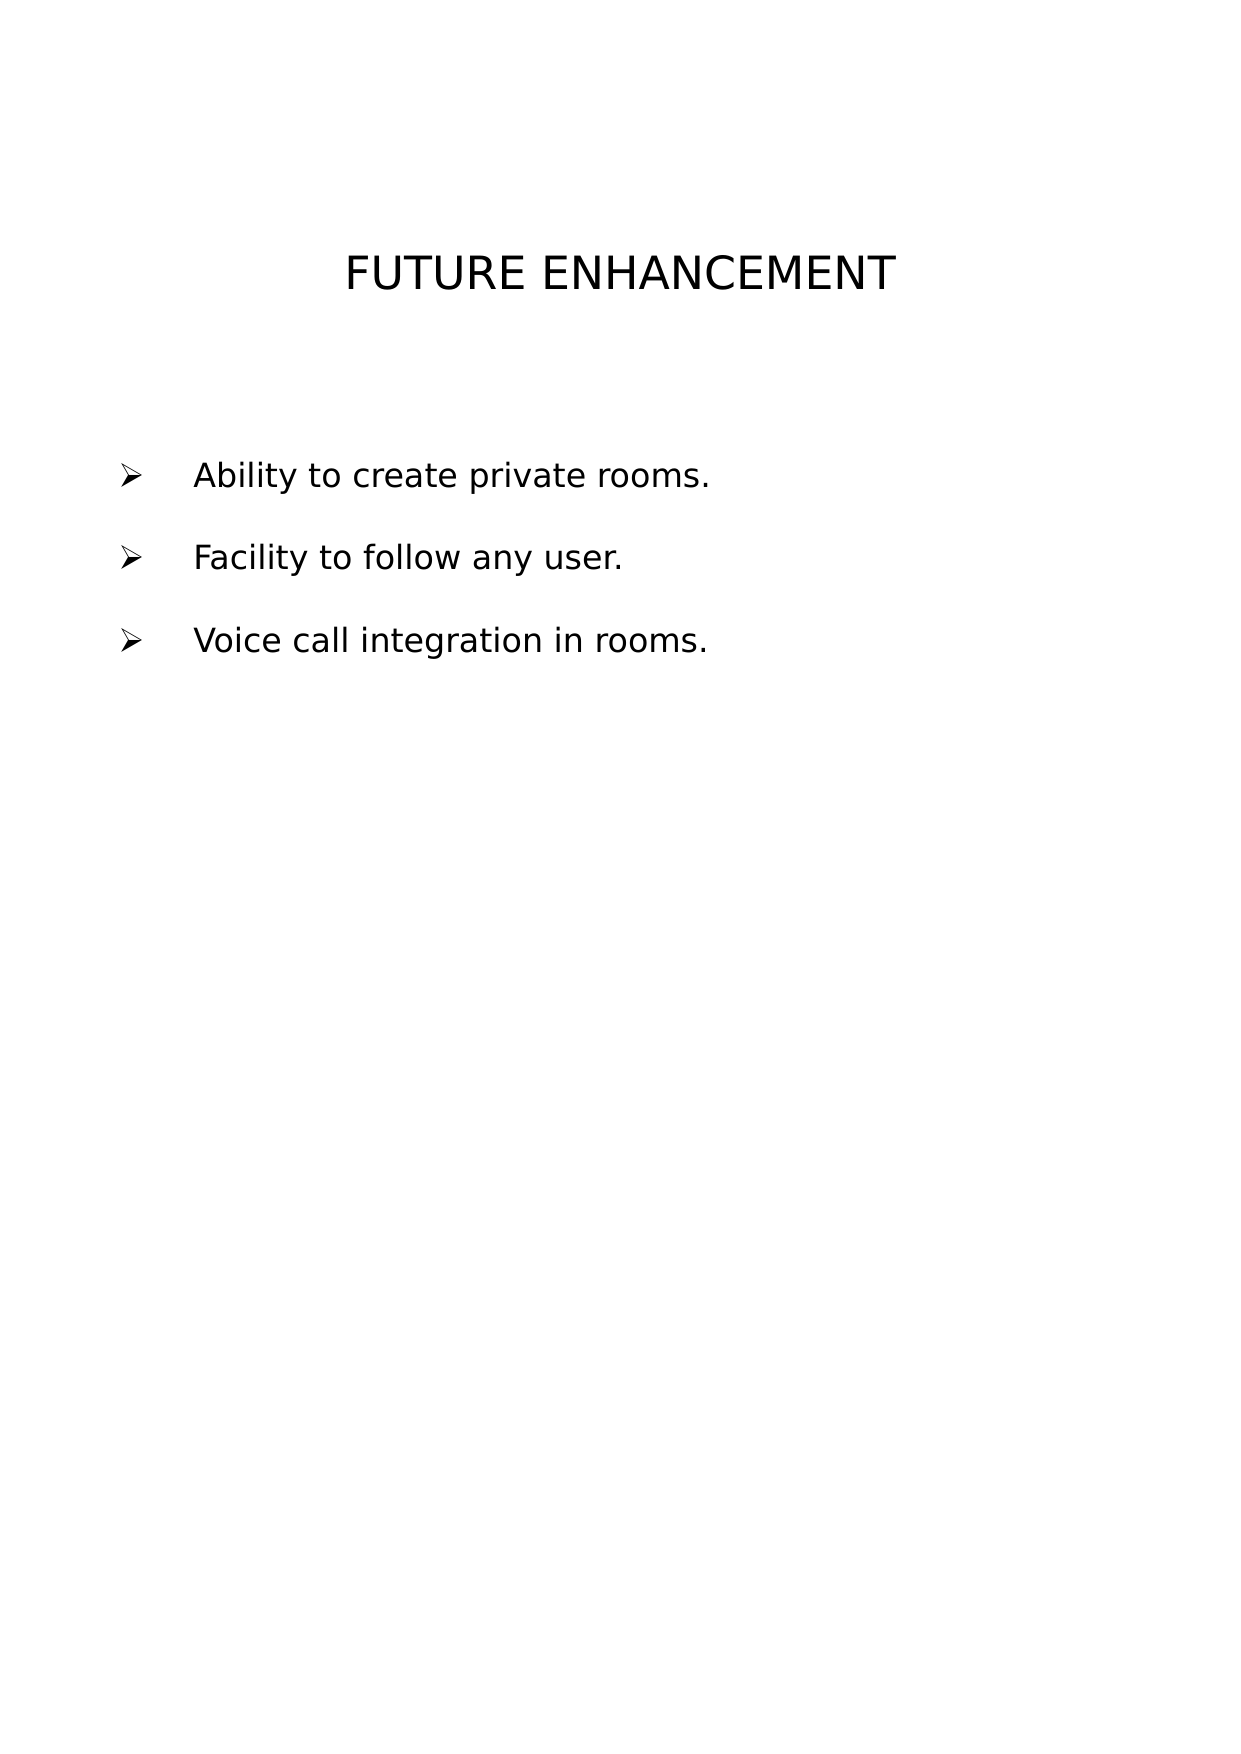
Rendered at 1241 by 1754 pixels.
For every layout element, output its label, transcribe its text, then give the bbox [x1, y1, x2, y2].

list Facility to follow any user. [118, 539, 1122, 578]
list Ability to create private rooms. [118, 456, 1122, 495]
text FUTURE ENHANCEMENT [118, 247, 1122, 300]
list Voice call integration in rooms. [118, 621, 1122, 660]
